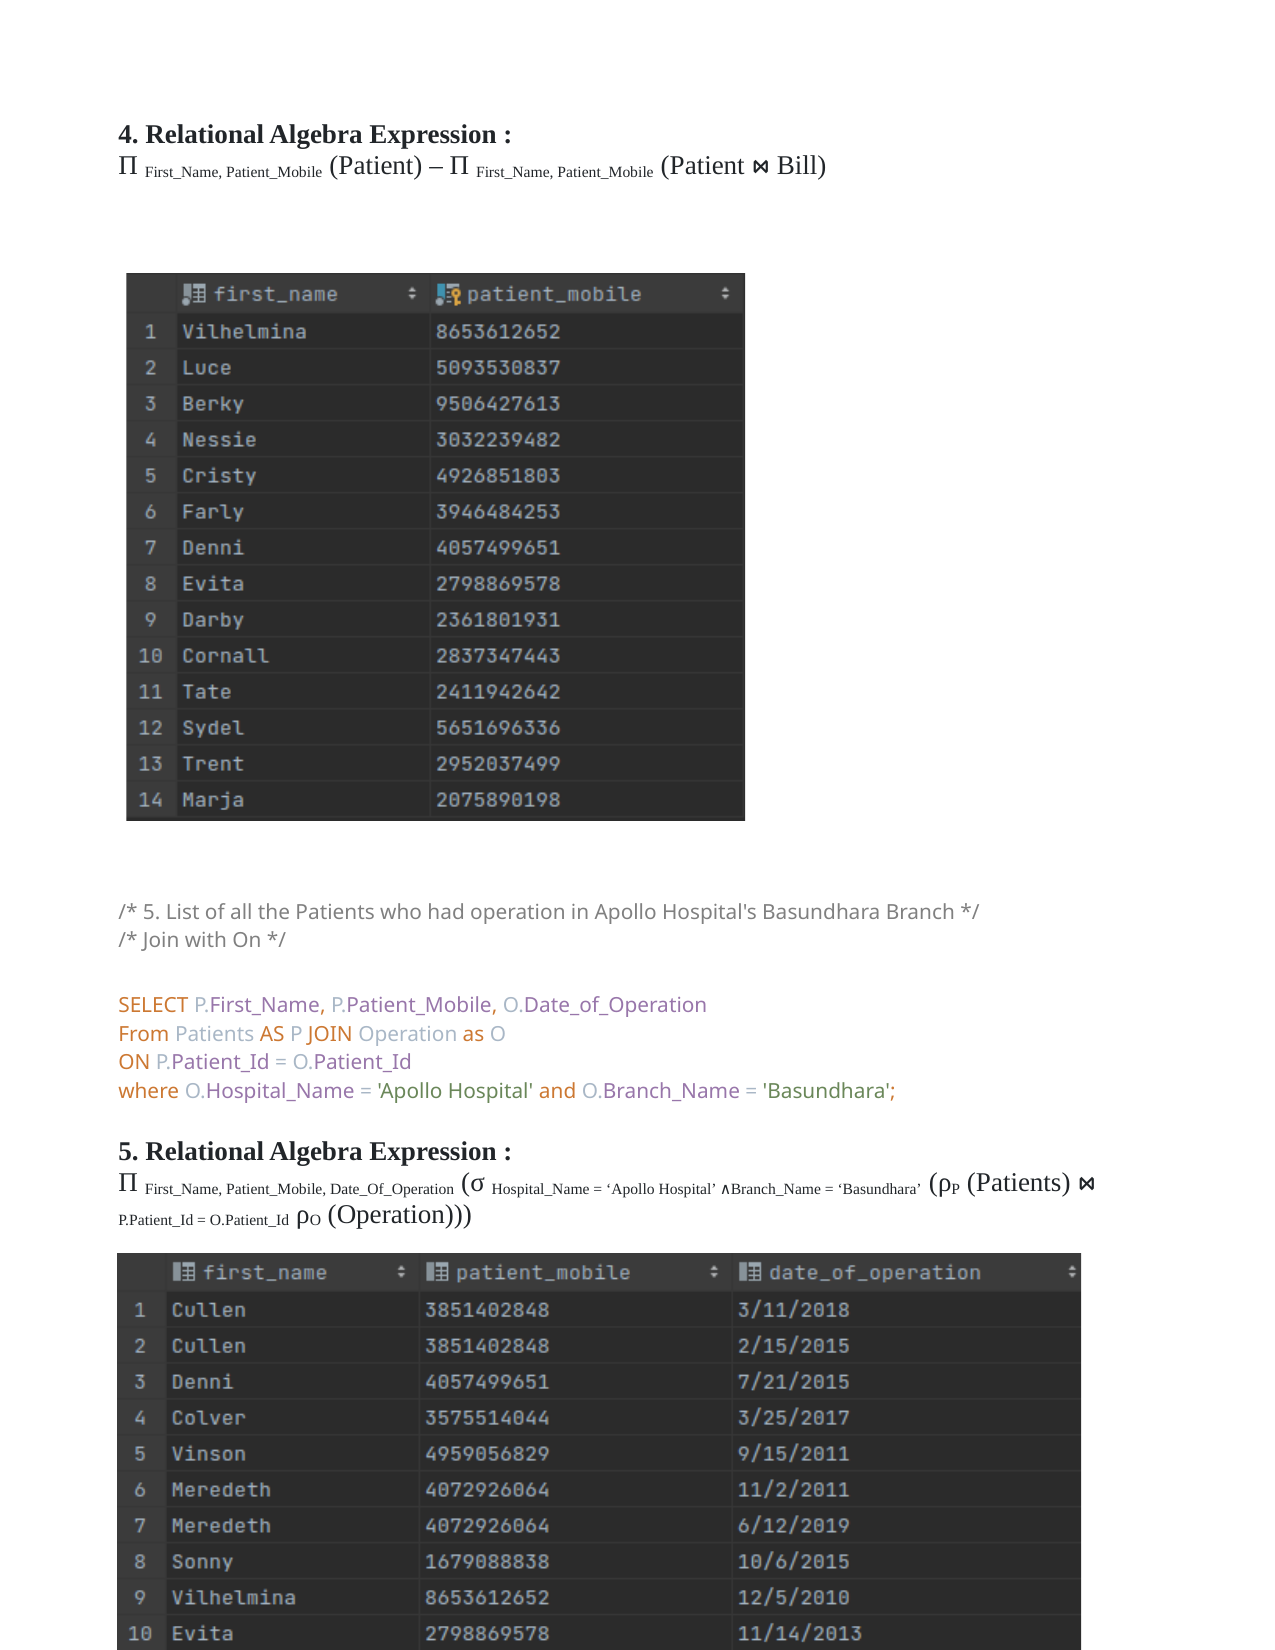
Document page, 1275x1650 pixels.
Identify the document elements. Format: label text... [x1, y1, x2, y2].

picture [117, 1253, 1082, 1650]
text Π First_Name, Patient_Mobile, Date_Of_Operation (σ Hospital_Name = ‘Apollo Hospital’ ∧Branch_Name = ‘Basundhara’ (ρP (Patients) ⋈ P.Patient_Id = O.Patient_Id ρO (Operation))) [118, 1167, 1155, 1229]
text Π First_Name, Patient_Mobile (Patient) – Π First_Name, Patient_Mobile (Patient ⋈ Bill) [118, 149, 1155, 180]
text 5. Relational Algebra Expression : [118, 1135, 1155, 1167]
text 4. Relational Algebra Expression : [118, 118, 1155, 149]
text /* 5. List of all the Patients who had operation in Apollo Hospital's Basundhara Branch */ /* Join with On */ SELECT P.First_Name, P.Patient_Mobile, O.Date_of_Operation From Patients AS P JOIN Operation as O ON P.Patient_Id = O.Patient_Id where O.Hospital_Name = 'Apollo Hospital' and O.Branch_Name = 'Basundhara'; [118, 897, 1155, 1104]
picture [126, 273, 745, 821]
